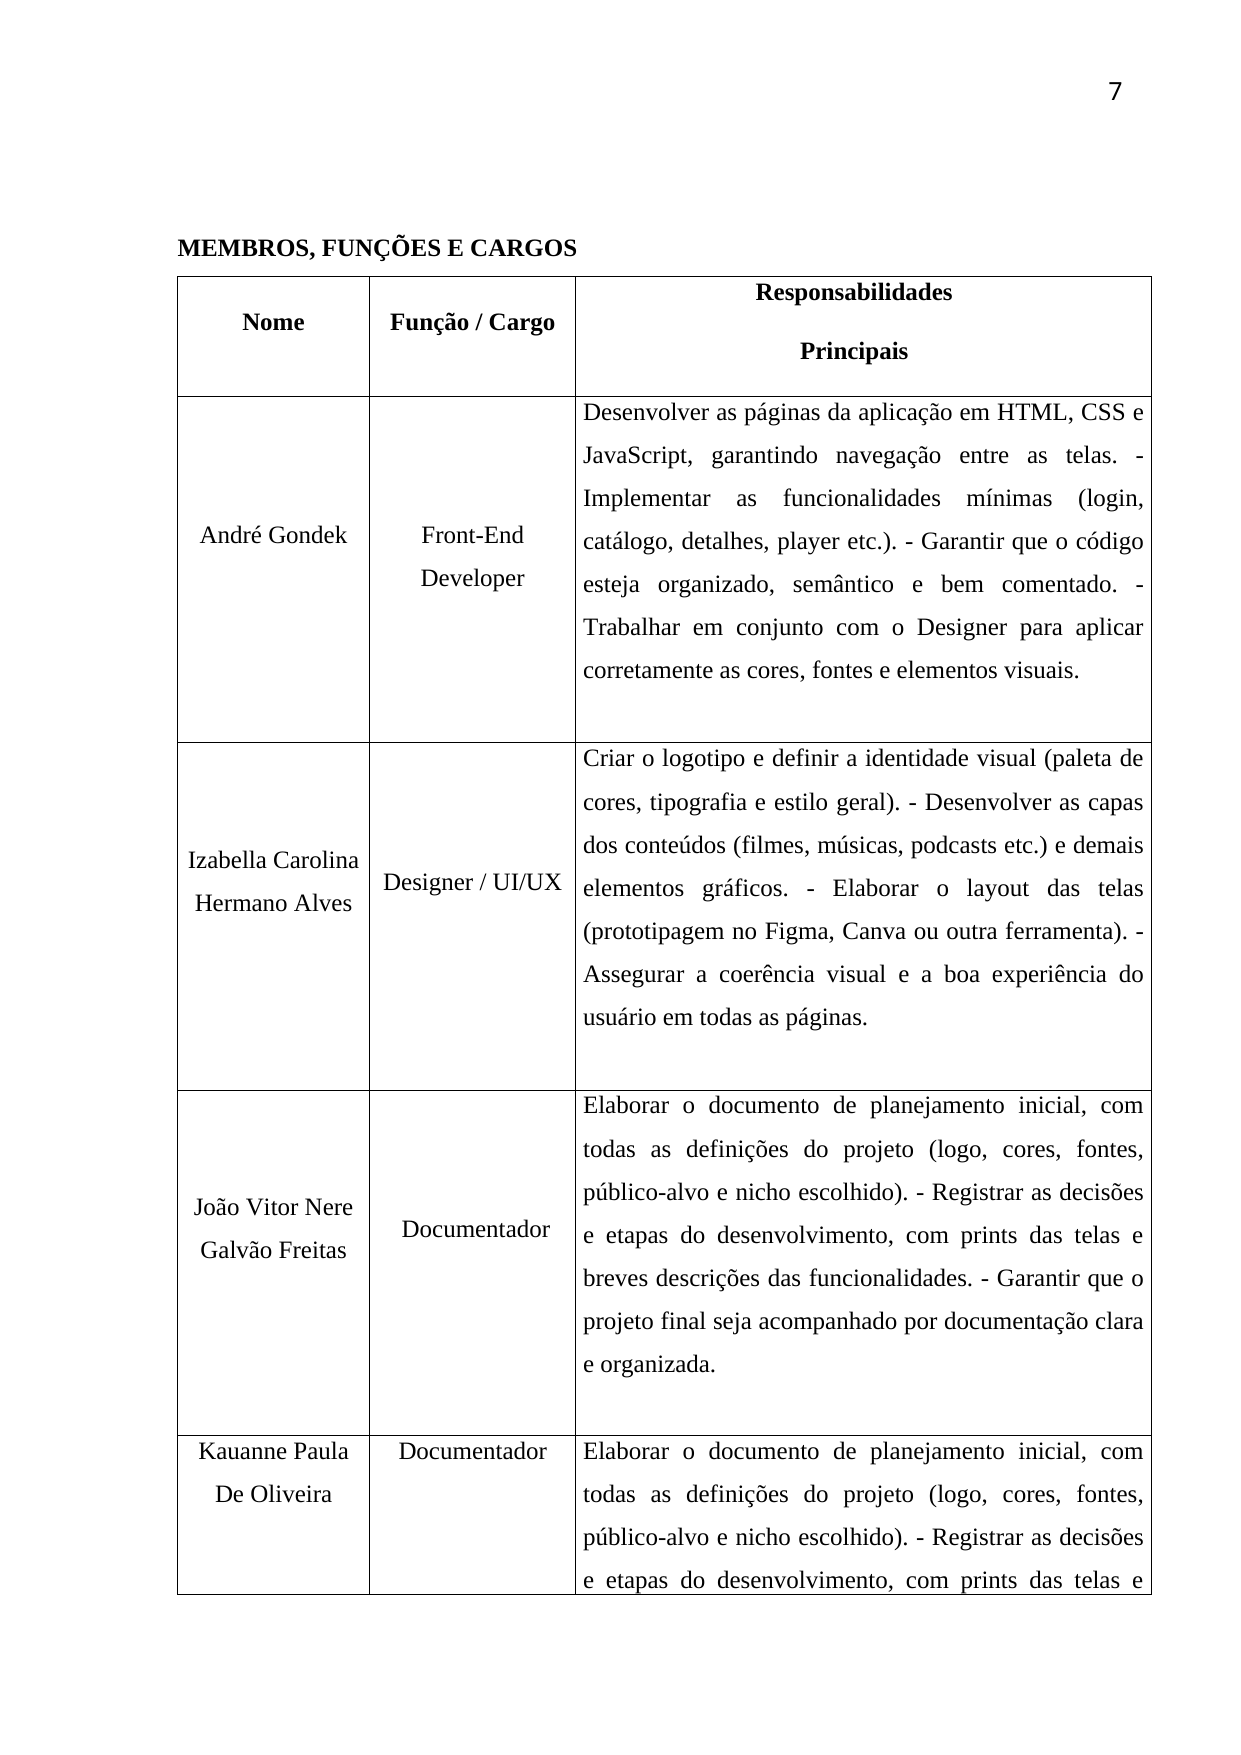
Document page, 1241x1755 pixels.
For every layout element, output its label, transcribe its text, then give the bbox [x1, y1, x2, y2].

table_cell Documentador [370, 1091, 575, 1435]
table_cell João Vitor Nere Galvão Freitas [178, 1091, 369, 1435]
table_header Função / Cargo [370, 277, 575, 396]
table_header Nome [178, 277, 369, 396]
table_cell Elaborar o documento de planejamento inicial, com todas as definições do projeto (logo, cores, fontes, público-alvo e nicho escolhido). - Registrar as decisões e etapas do desenvolvimento, com prints das telas e [576, 1436, 1151, 1594]
table_cell André Gondek [178, 397, 369, 742]
table_cell Criar o logotipo e definir a identidade visual (paleta de cores, tipografia e estilo geral). - Desenvolver as capas dos conteúdos (filmes, músicas, podcasts etc.) e demais elementos gráficos. - Elaborar o layout das telas (prototipagem no Figma, Canva ou outra ferramenta). - Assegurar a coerência visual e a boa experiência do usuário em todas as páginas. [576, 743, 1151, 1090]
subtitle MEMBROS, FUNÇÕES E CARGOS [177, 233, 1122, 262]
table_cell Kauanne Paula De Oliveira [178, 1436, 369, 1594]
table_cell Desenvolver as páginas da aplicação em HTML, CSS e JavaScript, garantindo navegação entre as telas. - Implementar as funcionalidades mínimas (login, catálogo, detalhes, player etc.). - Garantir que o código esteja organizado, semântico e bem comentado. - Trabalhar em conjunto com o Designer para aplicar corretamente as cores, fontes e elementos visuais. [576, 397, 1151, 742]
table_cell Designer / UI/UX [370, 743, 575, 1090]
table_cell Elaborar o documento de planejamento inicial, com todas as definições do projeto (logo, cores, fontes, público-alvo e nicho escolhido). - Registrar as decisões e etapas do desenvolvimento, com prints das telas e breves descrições das funcionalidades. - Garantir que o projeto final seja acompanhado por documentação clara e organizada. [576, 1091, 1151, 1435]
table_cell Documentador [370, 1436, 575, 1594]
table_cell Izabella Carolina Hermano Alves [178, 743, 369, 1090]
table_header Responsabilidades Principais [576, 277, 1151, 396]
table_cell Front-End Developer [370, 397, 575, 742]
